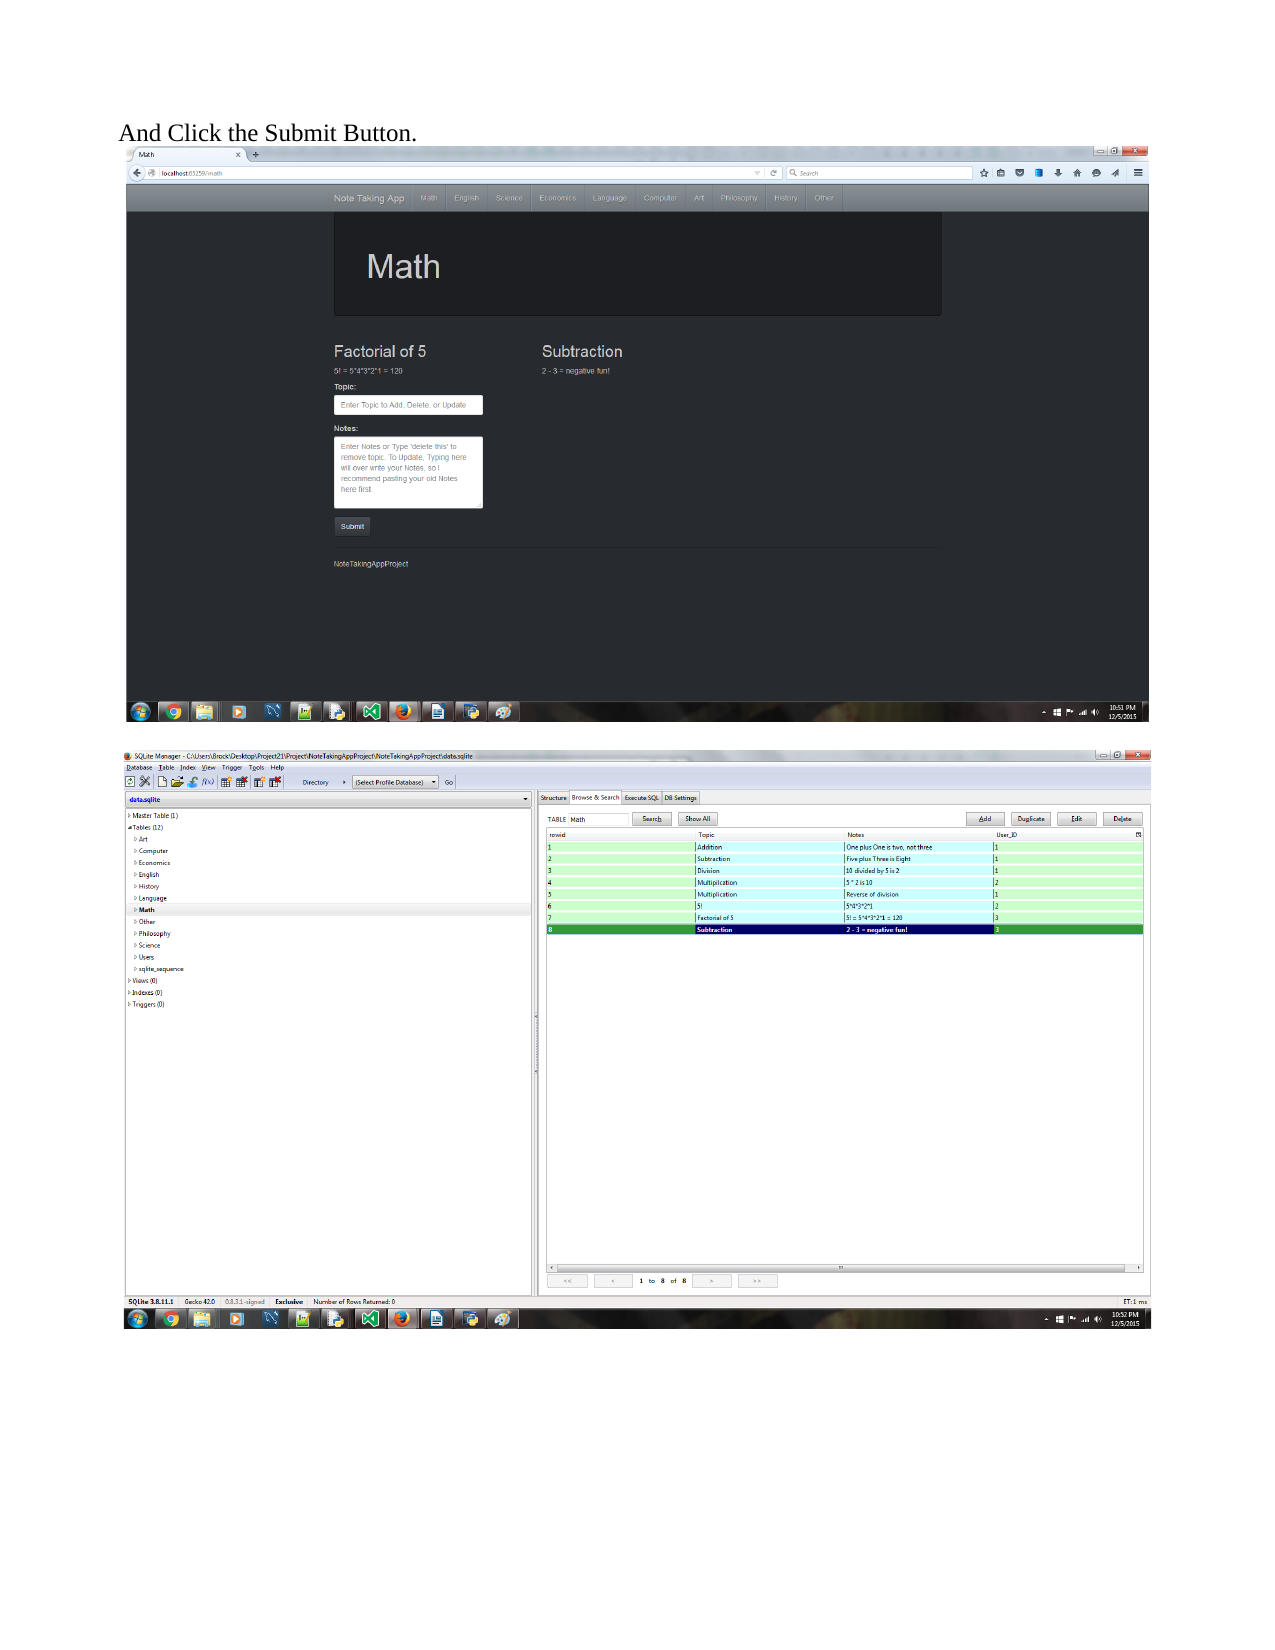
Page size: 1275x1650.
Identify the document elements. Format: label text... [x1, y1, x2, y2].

picture [126, 146, 1149, 722]
picture [123, 750, 1152, 1329]
text And Click the Submit Button. [118, 118, 1157, 147]
